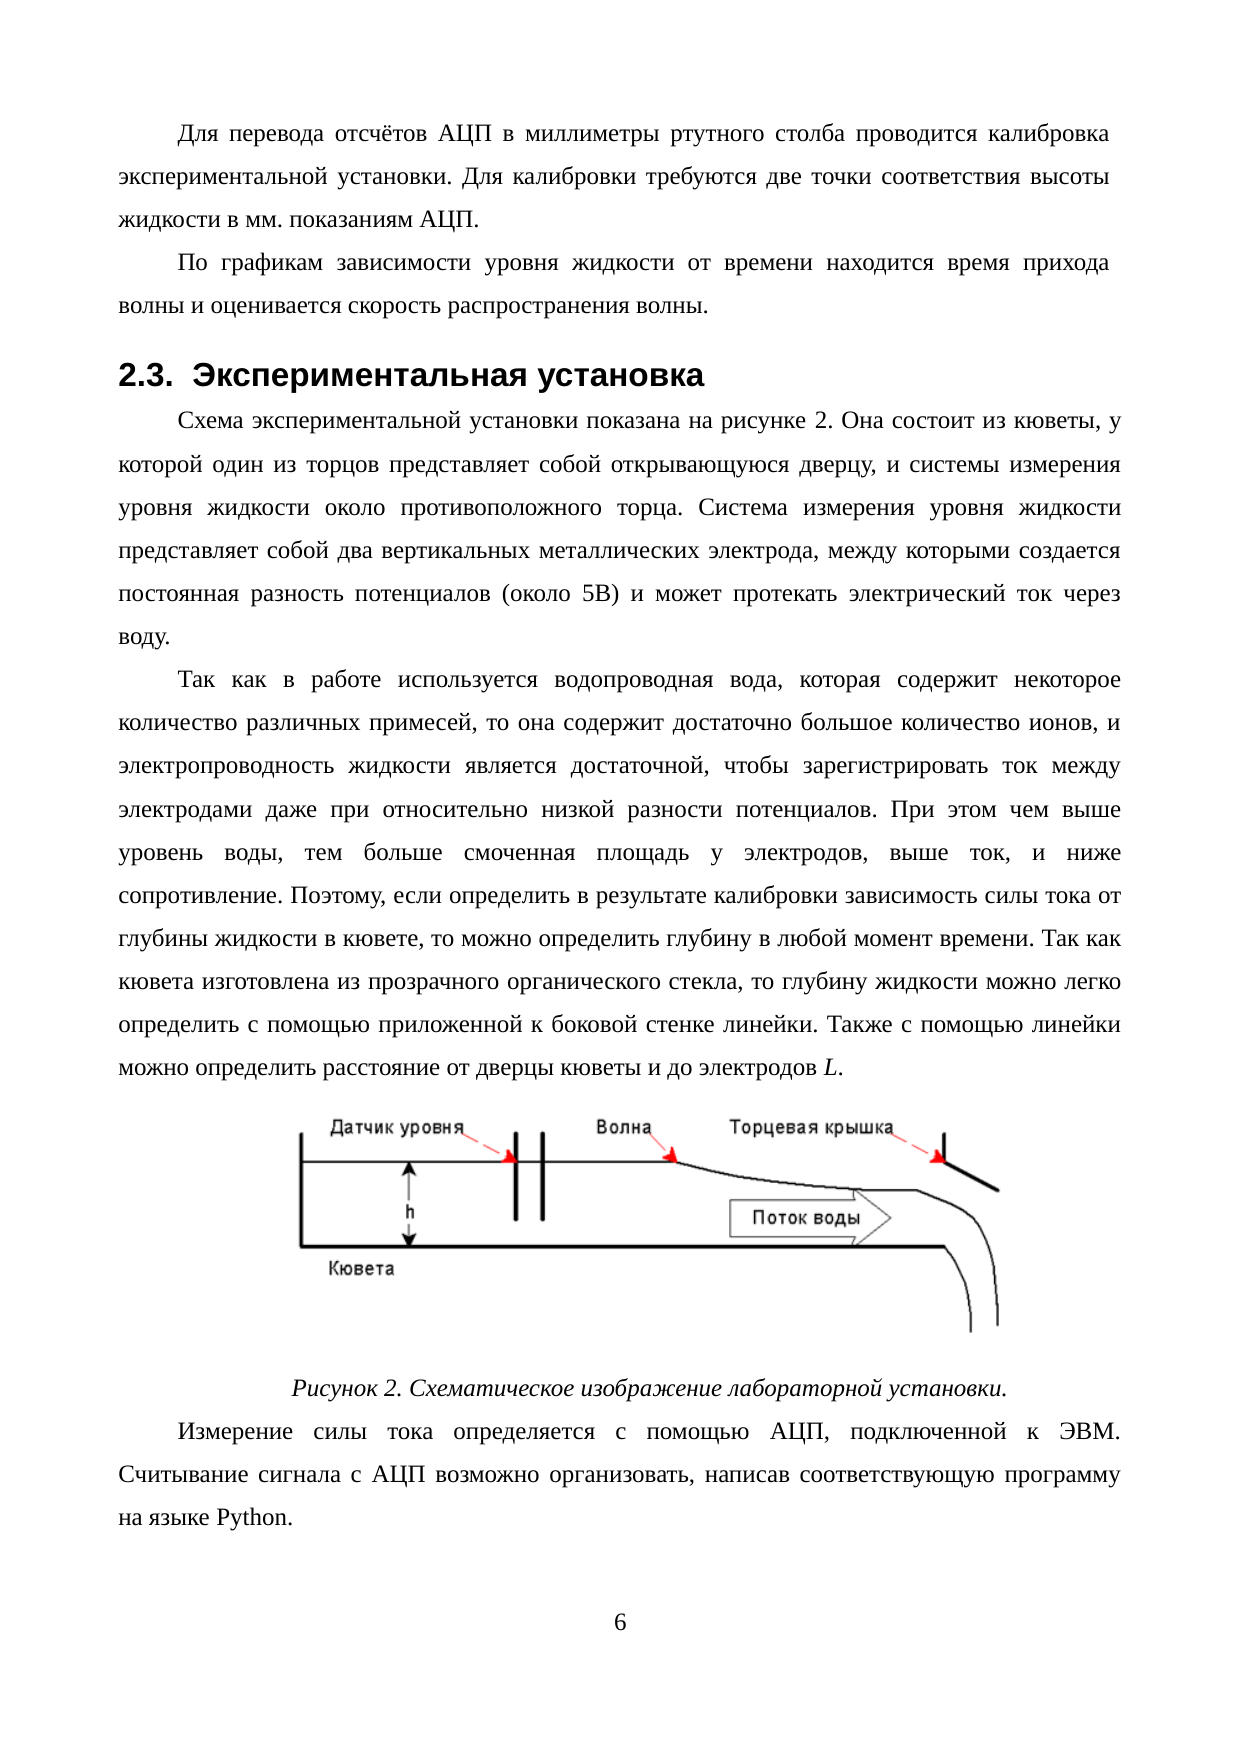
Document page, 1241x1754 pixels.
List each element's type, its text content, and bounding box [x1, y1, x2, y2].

picture [280, 1095, 1020, 1359]
text Так как в работе используется водопроводная вода, которая содержит некоторое количество различных примесей, то она содержит достаточно большое количество ионов, и электропроводность жидкости является достаточной, чтобы зарегистрировать ток между электродами даже при относительно низкой разности потенциалов. При этом чем выше уровень воды, тем больше смоченная площадь у электродов, выше ток, и ниже сопротивление. Поэтому, если определить в результате калибровки зависимость силы тока от глубины жидкости в кювете, то можно определить глубину в любой момент времени. Так как кювета изготовлена из прозрачного органического стекла, то глубину жидкости можно легко определить с помощью приложенной к боковой стенке линейки. Также с помощью линейки можно определить расстояние от дверцы кюветы и до электродов L. [118, 664, 1122, 1081]
subtitle Экспериментальная установка [118, 354, 1122, 393]
text Рисунок 2. Схематическое изображение лабораторной установки. [118, 1373, 1122, 1402]
text Измерение силы тока определяется с помощью АЦП, подключенной к ЭВМ. Считывание сигнала с АЦП возможно организовать, написав соответствующую программу на языке Python. [118, 1416, 1122, 1531]
text Схема экспериментальной установки показана на рисунке 2. Она состоит из кюветы, у которой один из торцов представляет собой открывающуюся дверцу, и системы измерения уровня жидкости около противоположного торца. Система измерения уровня жидкости представляет собой два вертикальных металлических электрода, между которыми создается постоянная разность потенциалов (около 5В) и может протекать электрический ток через воду. [118, 406, 1122, 650]
text Для перевода отсчётов АЦП в миллиметры ртутного столба проводится калибровка экспериментальной установки. Для калибровки требуются две точки соответствия высоты жидкости в мм. показаниям АЦП. [118, 118, 1110, 233]
text По графикам зависимости уровня жидкости от времени находится время прихода волны и оценивается скорость распространения волны. [118, 247, 1110, 319]
